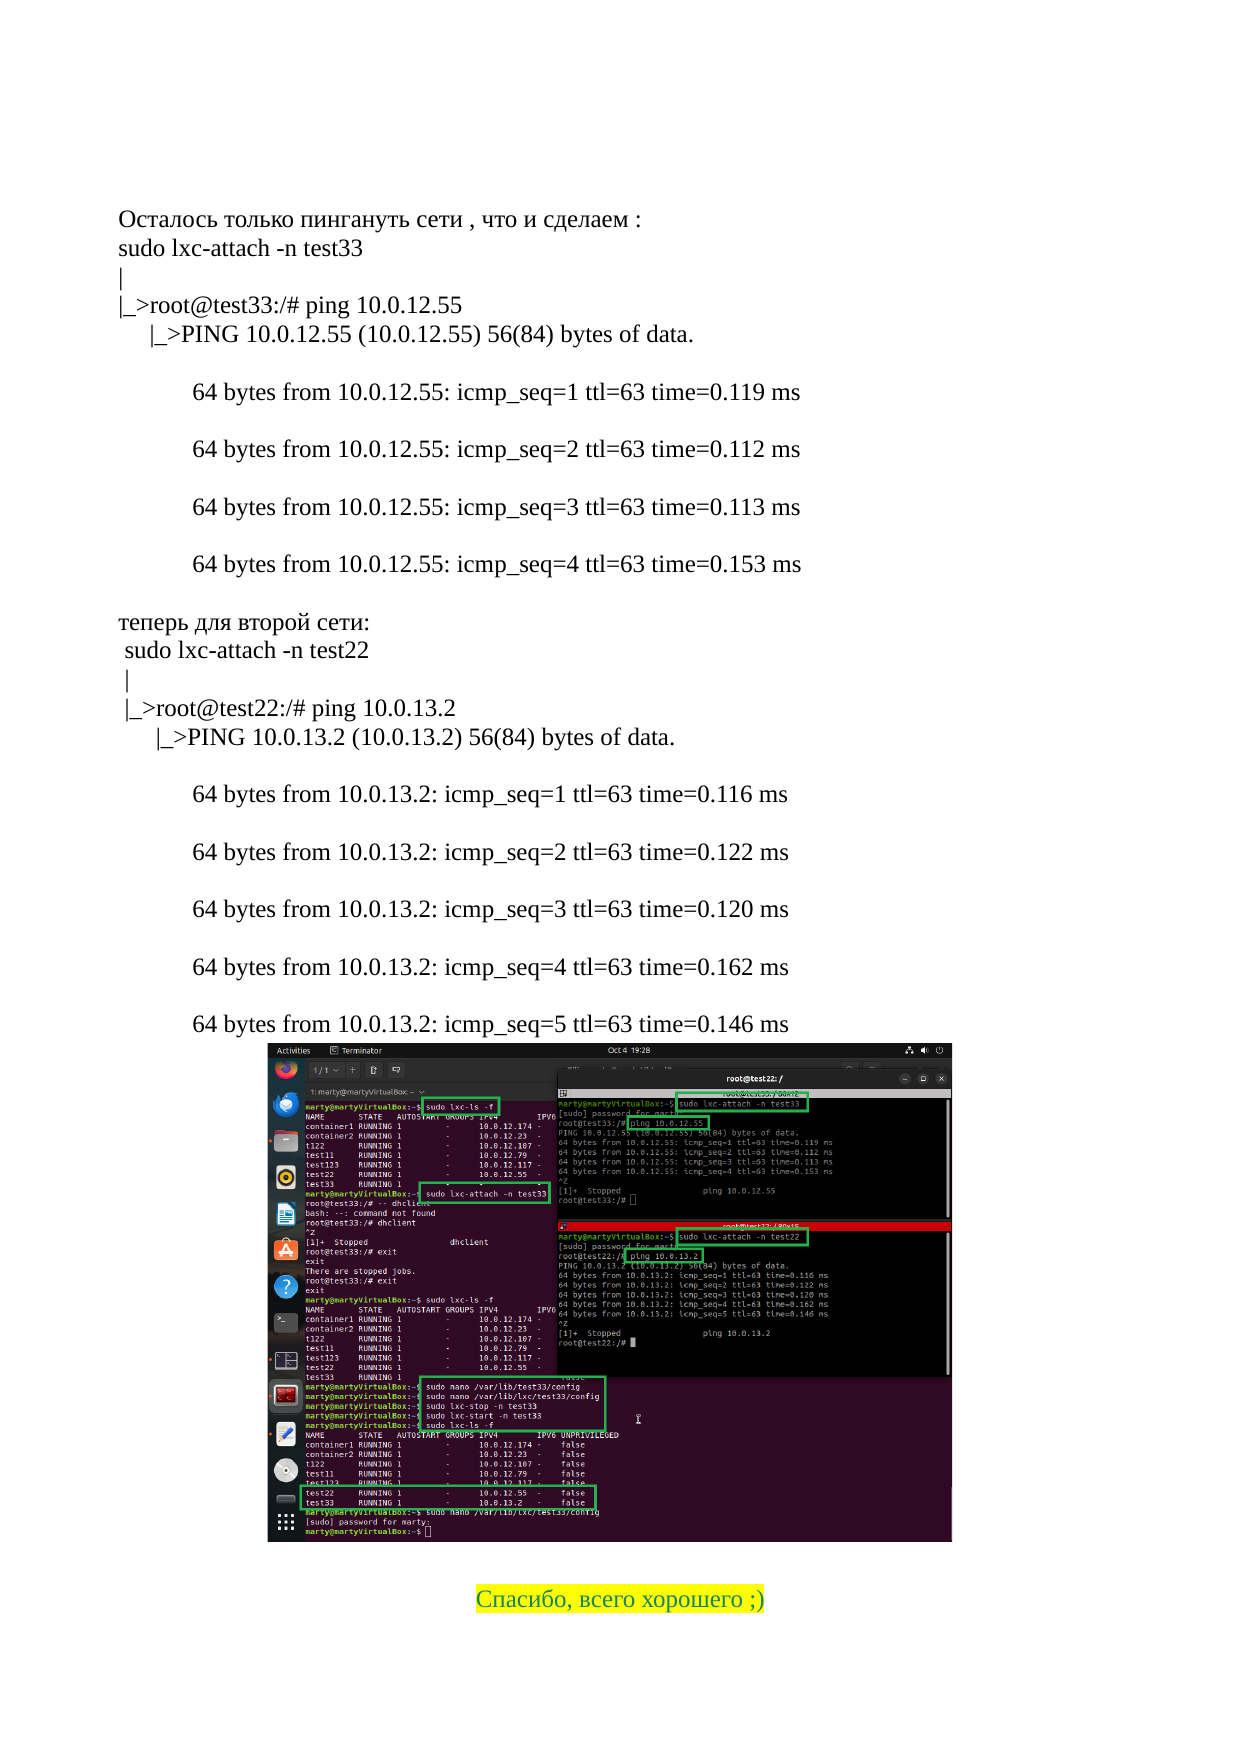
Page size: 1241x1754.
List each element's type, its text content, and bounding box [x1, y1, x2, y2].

picture [267, 1043, 953, 1542]
text 64 bytes from 10.0.13.2: icmp_seq=3 ttl=63 time=0.120 ms [118, 894, 1122, 923]
text 64 bytes from 10.0.12.55: icmp_seq=1 ttl=63 time=0.119 ms [118, 377, 1122, 406]
text | [118, 262, 1122, 291]
text | [118, 664, 1122, 693]
text 64 bytes from 10.0.13.2: icmp_seq=5 ttl=63 time=0.146 ms [118, 1009, 1122, 1038]
text Спасибо, всего хорошего ;) [118, 1584, 1122, 1613]
text 64 bytes from 10.0.13.2: icmp_seq=4 ttl=63 time=0.162 ms [118, 952, 1122, 981]
text |_>root@test22:/# ping 10.0.13.2 [118, 693, 1122, 722]
text 64 bytes from 10.0.13.2: icmp_seq=2 ttl=63 time=0.122 ms [118, 837, 1122, 866]
text 64 bytes from 10.0.12.55: icmp_seq=3 ttl=63 time=0.113 ms [118, 492, 1122, 521]
text Осталось только пингануть сети , что и сделаем : [118, 204, 1122, 233]
text 64 bytes from 10.0.13.2: icmp_seq=1 ttl=63 time=0.116 ms [118, 779, 1122, 808]
text теперь для второй сети: [118, 607, 1122, 636]
text |_>PING 10.0.13.2 (10.0.13.2) 56(84) bytes of data. [118, 722, 1122, 751]
text |_>root@test33:/# ping 10.0.12.55 [118, 291, 1122, 319]
text 64 bytes from 10.0.12.55: icmp_seq=2 ttl=63 time=0.112 ms [118, 434, 1122, 463]
text sudo lxc-attach -n test22 [118, 636, 1122, 664]
text 64 bytes from 10.0.12.55: icmp_seq=4 ttl=63 time=0.153 ms [118, 549, 1122, 578]
text |_>PING 10.0.12.55 (10.0.12.55) 56(84) bytes of data. [118, 319, 1122, 348]
text sudo lxc-attach -n test33 [118, 233, 1122, 262]
